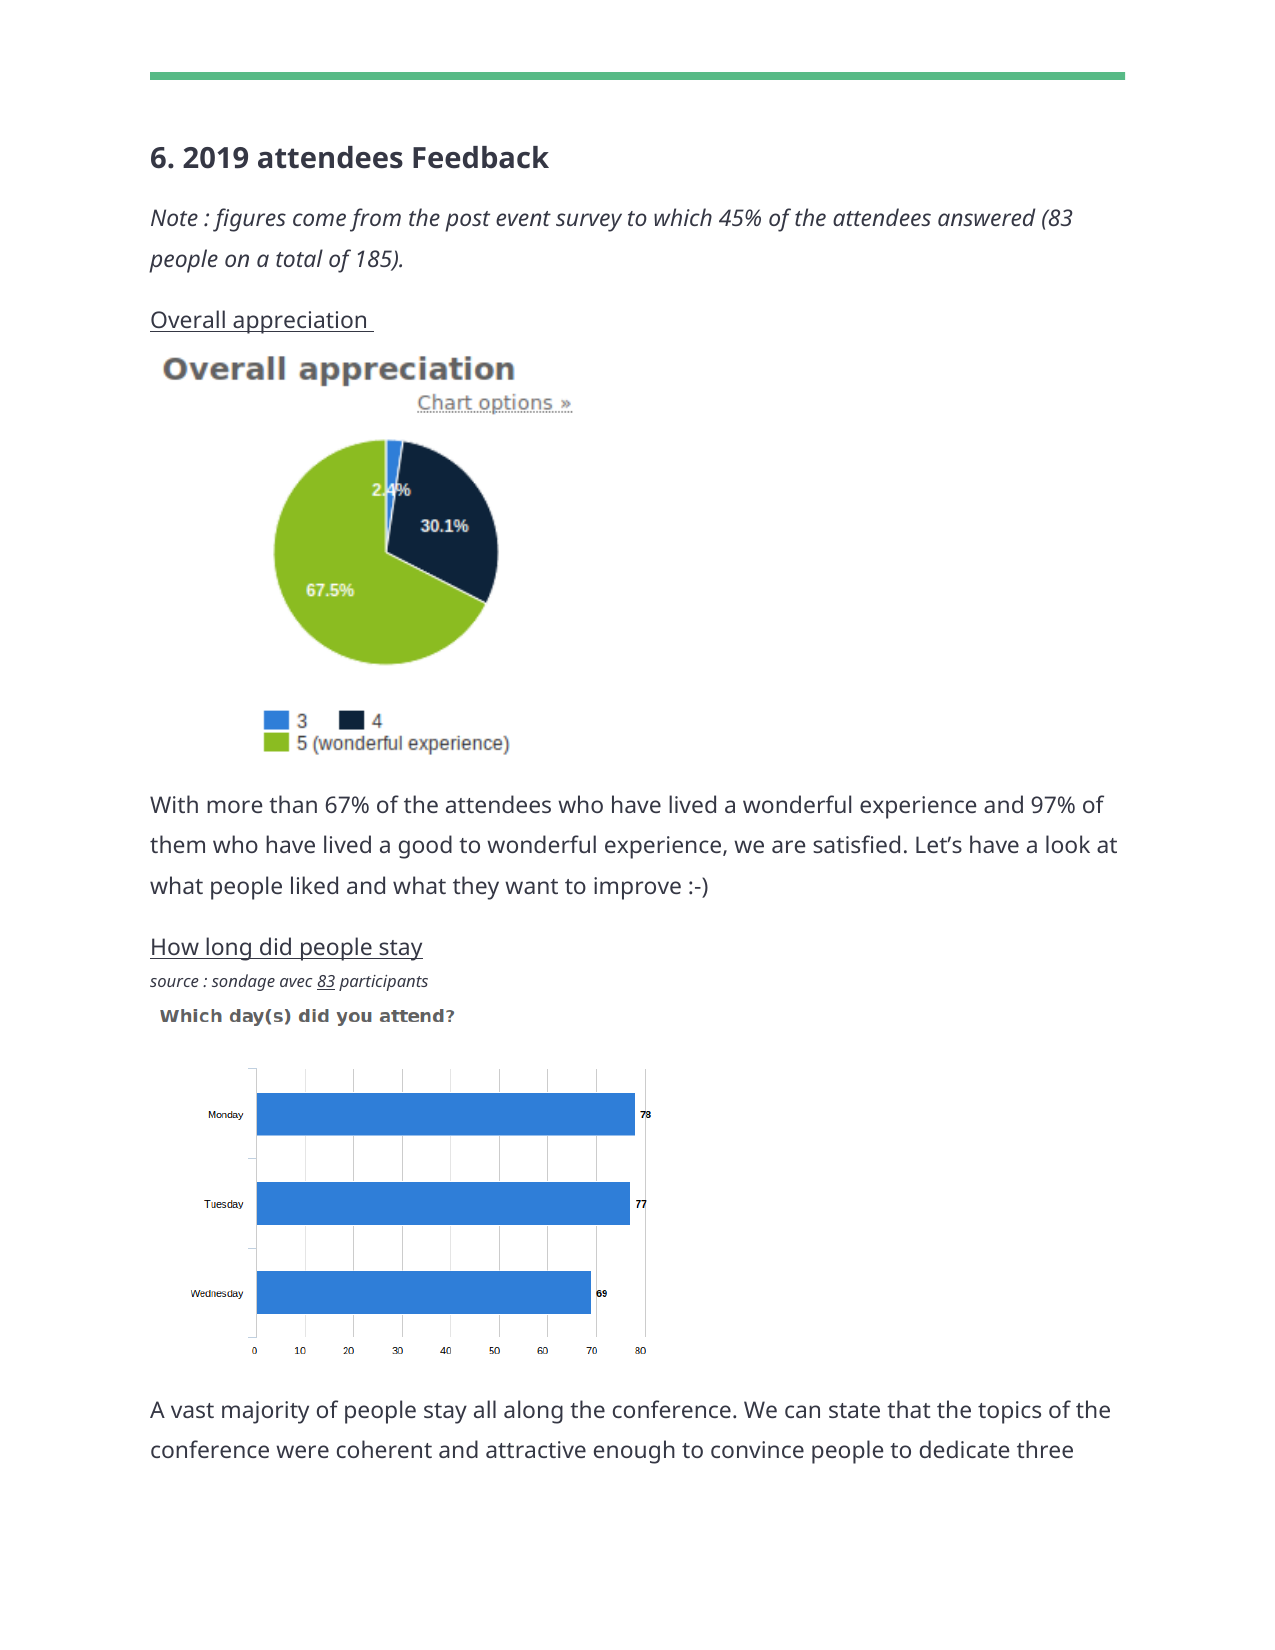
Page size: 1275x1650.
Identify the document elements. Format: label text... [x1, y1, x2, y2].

text Overall appreciation With more than 67% of the attendees who have lived a wonderful experience and 97% of them who have lived a good to wonderful experience, we are satisfied. Let’s have a look at what people liked and what they want to improve :-) [150, 304, 1125, 901]
picture [150, 345, 607, 780]
picture [150, 1001, 678, 1364]
text A vast majority of people stay all along the conference. We can state that the topics of the conference were coherent and attractive enough to convince people to dedicate three [150, 1394, 1125, 1466]
picture [150, 72, 1125, 80]
subtitle 6. 2019 attendees Feedback [150, 137, 1125, 177]
text Note : figures come from the post event survey to which 45% of the attendees answered (83 people on a total of 185). [150, 202, 1125, 274]
text How long did people stay source : sondage avec 83 participants [150, 931, 1125, 1363]
